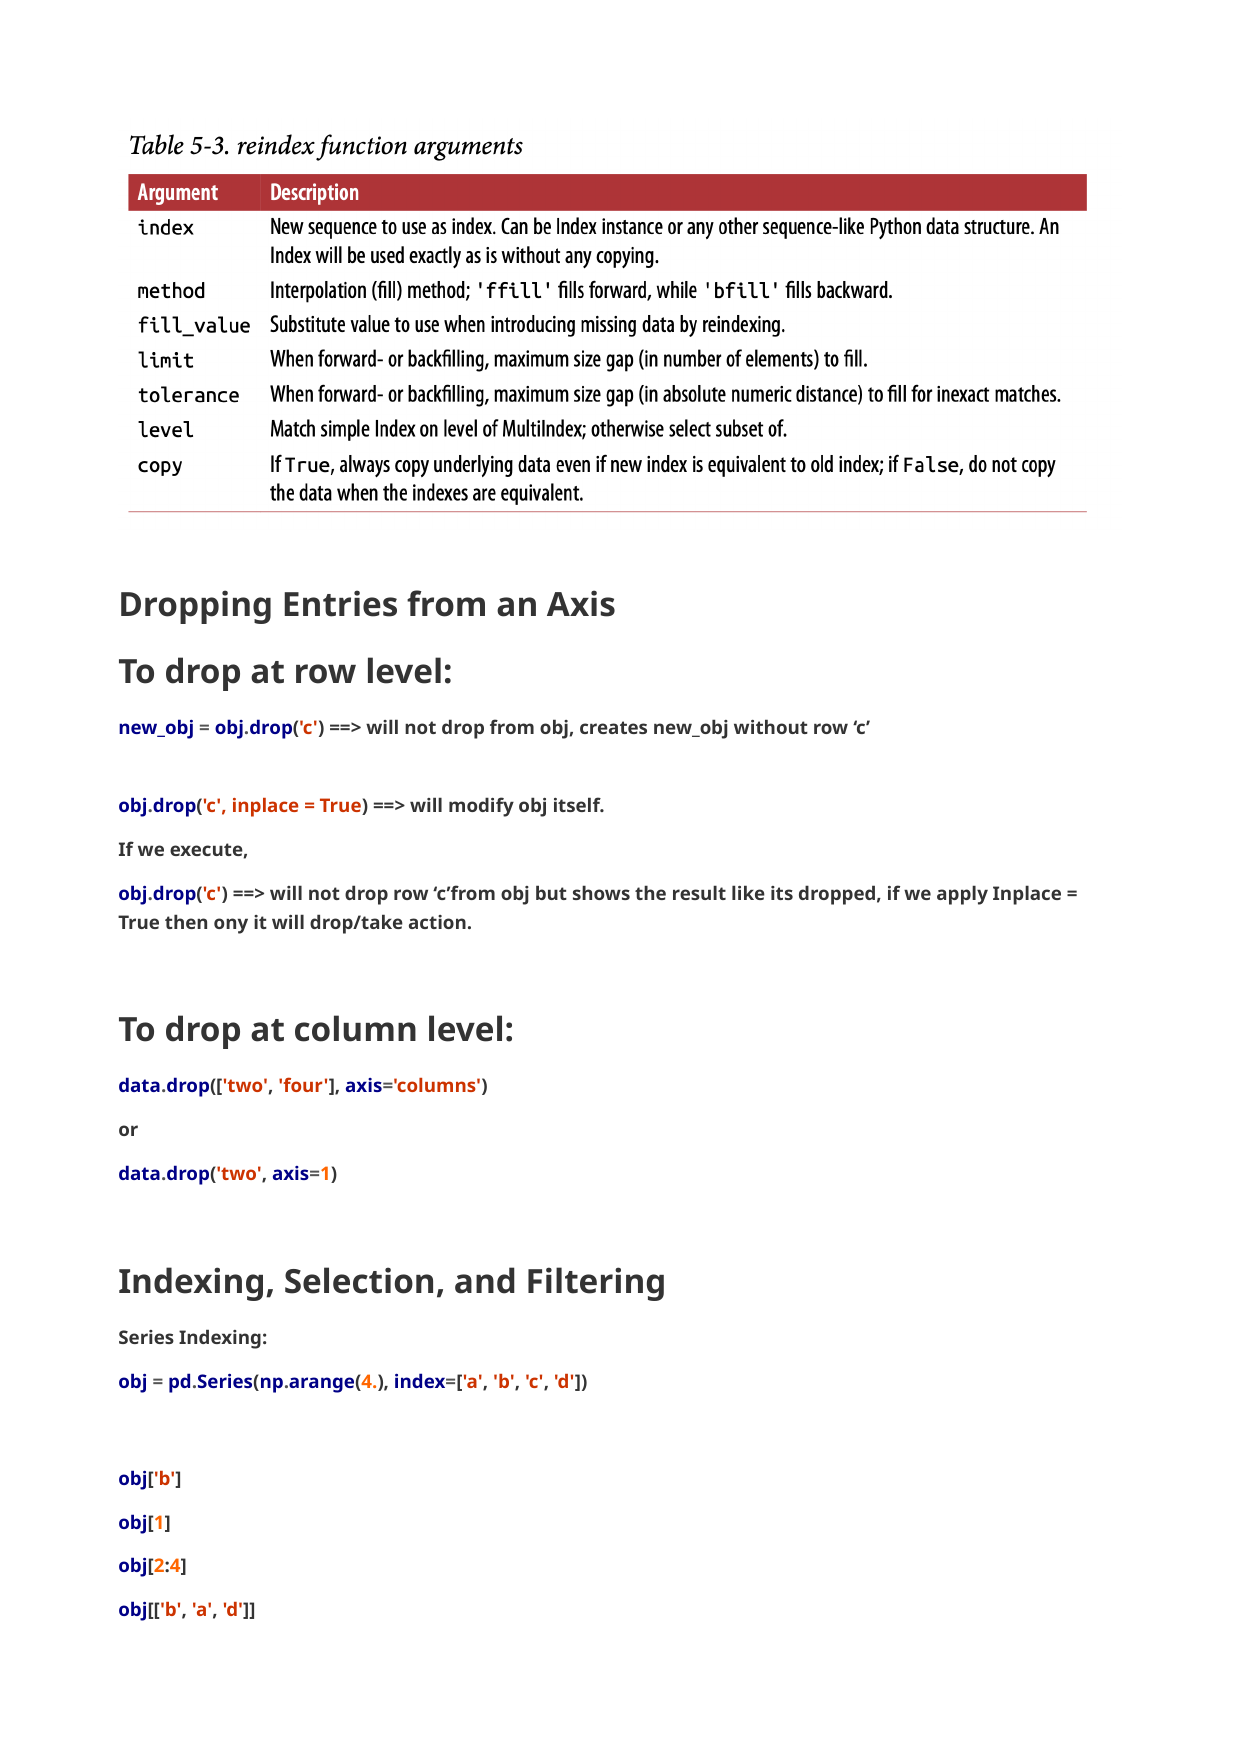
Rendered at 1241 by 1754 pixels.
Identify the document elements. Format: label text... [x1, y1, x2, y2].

text data.drop(['two', 'four'], axis='columns') [118, 1073, 1122, 1098]
text obj[1] [118, 1509, 1122, 1534]
text obj[2:4] [118, 1553, 1122, 1578]
text obj = pd.Series(np.arange(4.), index=['a', 'b', 'c', 'd']) [118, 1368, 1122, 1394]
text or [118, 1117, 1122, 1142]
text To drop at column level: [118, 1006, 1122, 1051]
text Series Indexing: [118, 1324, 1122, 1350]
text Indexing, Selection, and Filtering [118, 1257, 1122, 1303]
text Dropping Entries from an Axis [118, 581, 1122, 627]
text new_obj = obj.drop('c') ==> will not drop from obj, creates new_obj without row ‘c’ [118, 715, 1122, 740]
text obj.drop('c') ==> will not drop row ‘c’from obj but shows the result like its dropped, if we apply Inplace = True then ony it will drop/take action. [118, 880, 1122, 934]
text obj[['b', 'a', 'd']] [118, 1597, 1122, 1622]
text data.drop('two', axis=1) [118, 1161, 1122, 1186]
picture [118, 118, 1123, 530]
text obj.drop('c', inplace = True) ==> will modify obj itself. [118, 792, 1122, 818]
text To drop at row level: [118, 648, 1122, 693]
text obj['b'] [118, 1465, 1122, 1491]
text If we execute, [118, 836, 1122, 861]
